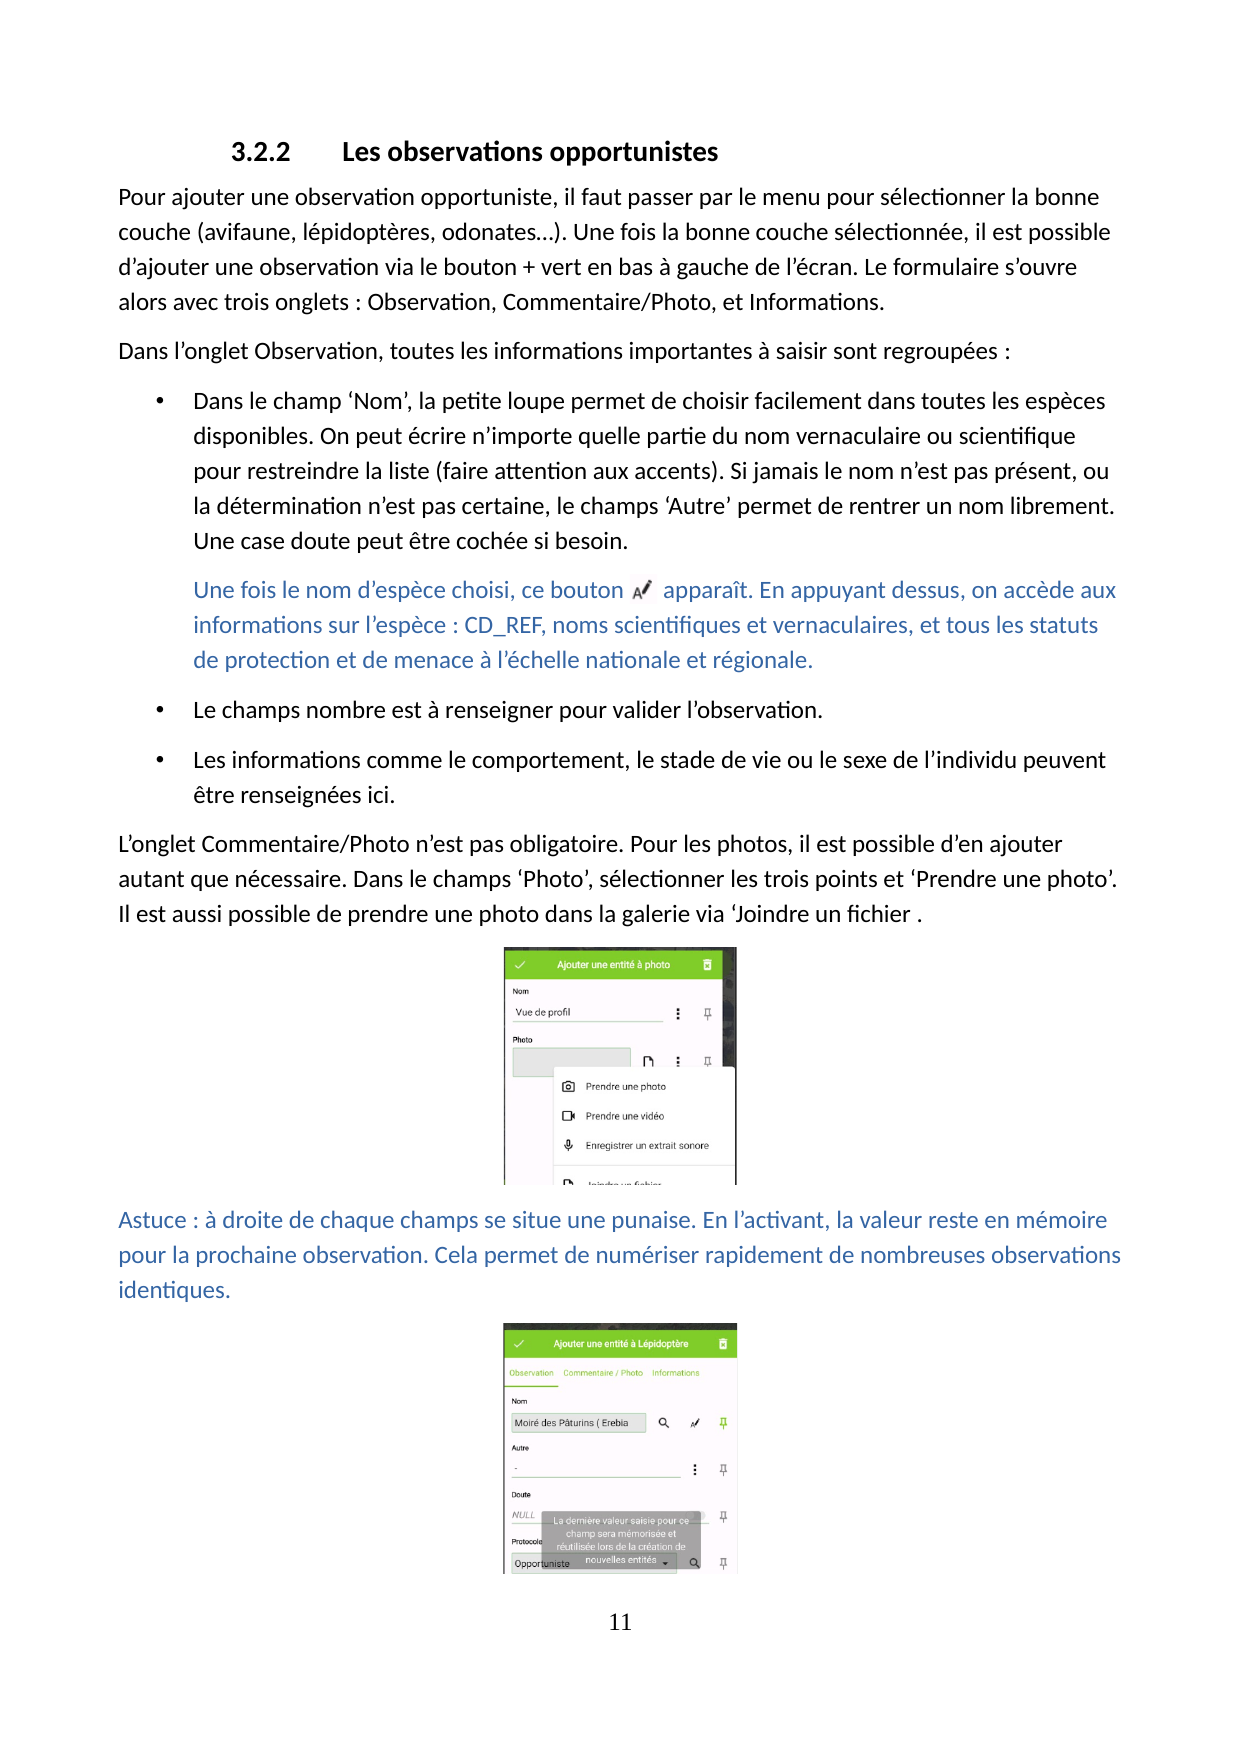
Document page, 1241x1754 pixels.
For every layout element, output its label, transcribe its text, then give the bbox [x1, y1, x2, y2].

list Dans le champ ‘Nom’, la petite loupe permet de choisir facilement dans toutes les espèces disponibles. On peut écrire n’importe quelle partie du nom vernaculaire ou scientifique pour restreindre la liste (faire attention aux accents). Si jamais le nom n’est pas présent, ou la détermination n’est pas certaine, le champs ‘Autre’ permet de rentrer un nom librement. Une case doute peut être cochée si besoin. [156, 385, 1122, 556]
picture [503, 947, 737, 1185]
text Dans l’onglet Observation, toutes les informations importantes à saisir sont regroupées : [118, 335, 1122, 366]
list Le champs nombre est à renseigner pour valider l’observation. [156, 694, 1122, 725]
text Pour ajouter une observation opportuniste, il faut passer par le menu pour sélectionner la bonne couche (avifaune, lépidoptères, odonates…). Une fois la bonne couche sélectionnée, il est possible d’ajouter une observation via le bouton + vert en bas à gauche de l’écran. Le formulaire s’ouvre alors avec trois onglets : Observation, Commentaire/Photo, et Informations. [118, 181, 1122, 316]
text L’onglet Commentaire/Photo n’est pas obligatoire. Pour les photos, il est possible d’en ajouter autant que nécessaire. Dans le champs ‘Photo’, sélectionner les trois points et ‘Prendre une photo’. Il est aussi possible de prendre une photo dans la galerie via ‘Joindre un fichier . [118, 828, 1122, 929]
list Les informations comme le comportement, le stade de vie ou le sexe de l’individu peuvent être renseignées ici. [156, 744, 1122, 809]
text Astuce : à droite de chaque champs se situe une punaise. En l’activant, la valeur reste en mémoire pour la prochaine observation. Cela permet de numériser rapidement de nombreuses observations identiques. [118, 1204, 1122, 1304]
subtitle Les observations opportunistes [231, 133, 1122, 168]
list Une fois le nom d’espèce choisi, ce bouton apparaît. En appuyant dessus, on accède aux informations sur l’espèce : CD_REF, noms scientifiques et vernaculaires, et tous les statuts de protection et de menace à l’échelle nationale et régionale. [156, 574, 1122, 675]
picture [629, 574, 658, 604]
picture [503, 1323, 738, 1574]
